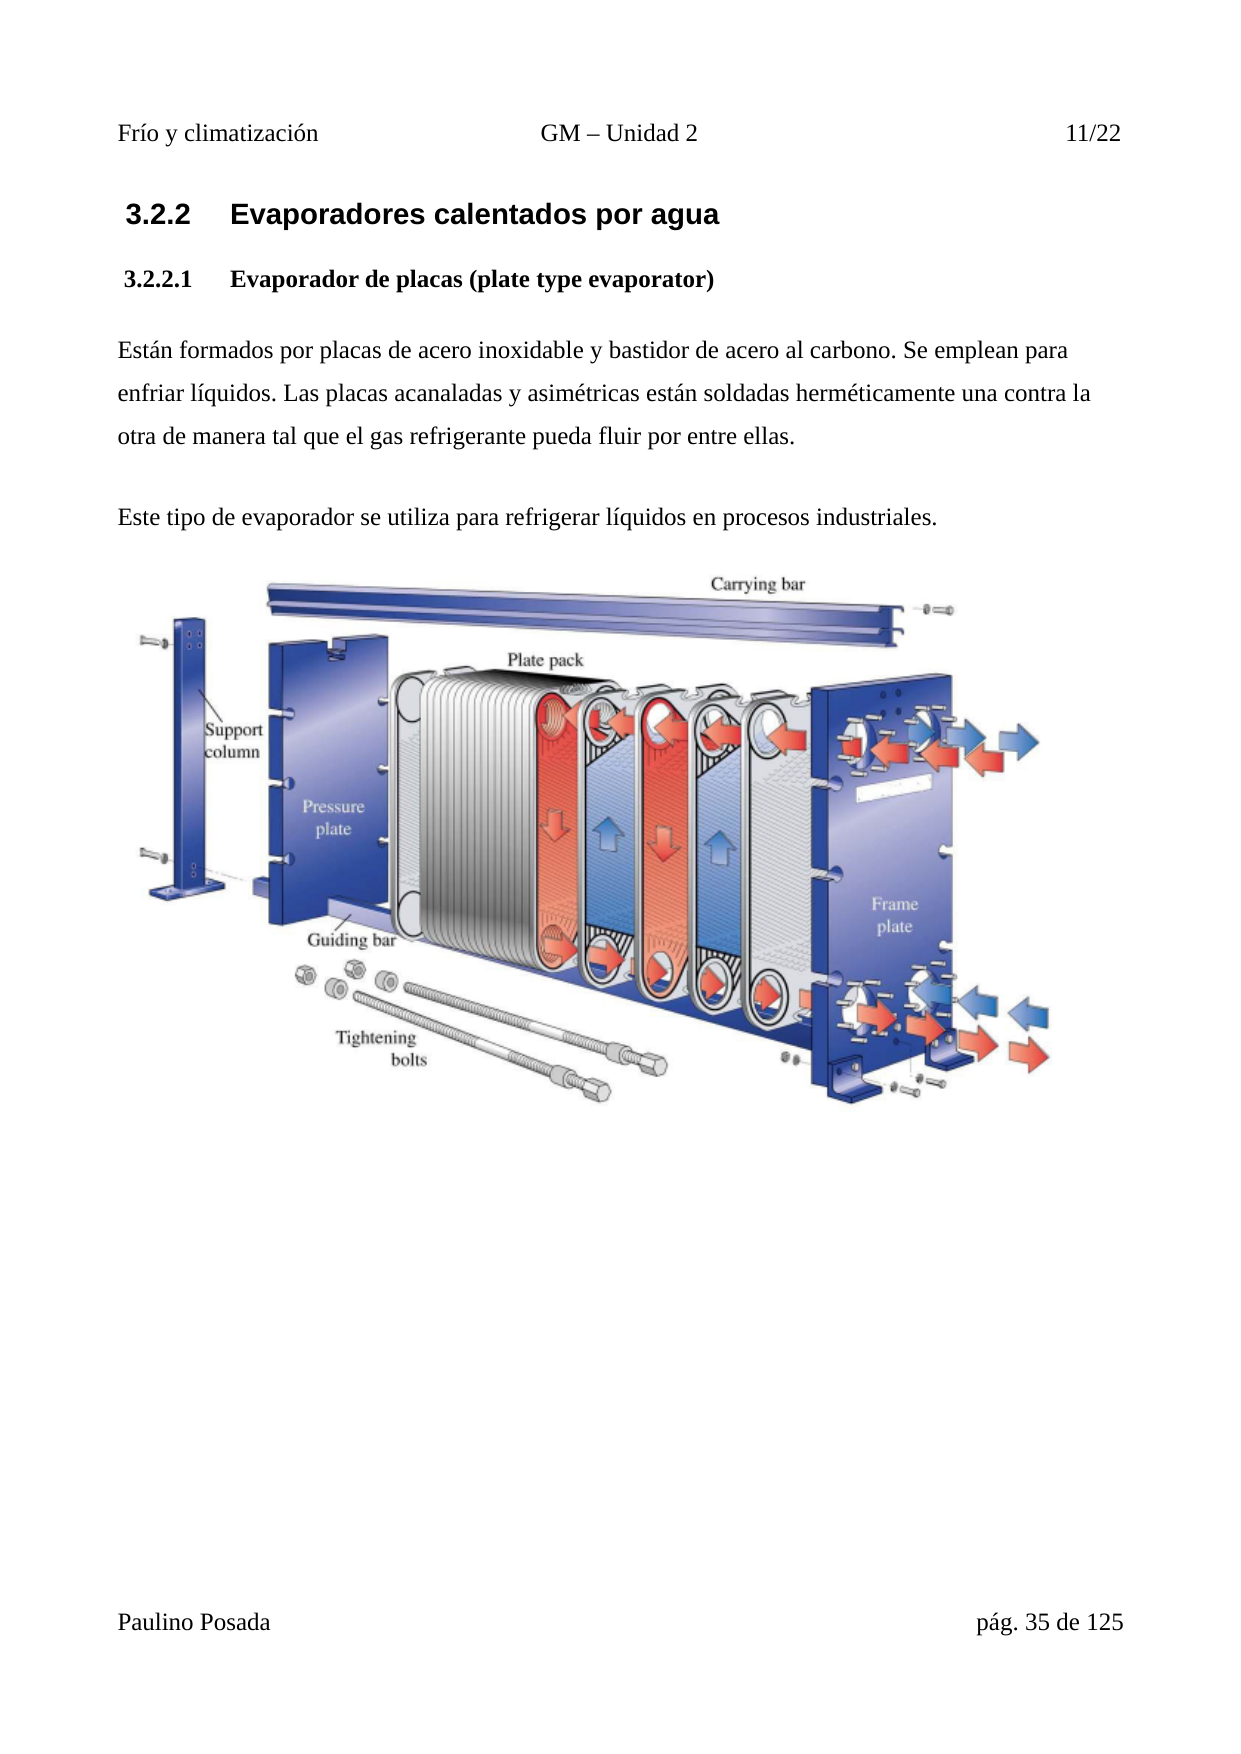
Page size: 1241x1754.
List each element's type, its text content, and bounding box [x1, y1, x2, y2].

subtitle Evaporadores calentados por agua [117, 197, 1123, 231]
text Este tipo de evaporador se utiliza para refrigerar líquidos en procesos industriales. [117, 502, 1123, 530]
picture [118, 557, 1123, 1142]
subtitle Evaporador de placas (plate type evaporator) [117, 264, 1123, 293]
text Están formados por placas de acero inoxidable y bastidor de acero al carbono. Se emplean para enfriar líquidos. Las placas acanaladas y asimétricas están soldadas herméticamente una contra la otra de manera tal que el gas refrigerante pueda fluir por entre ellas. [117, 335, 1123, 450]
